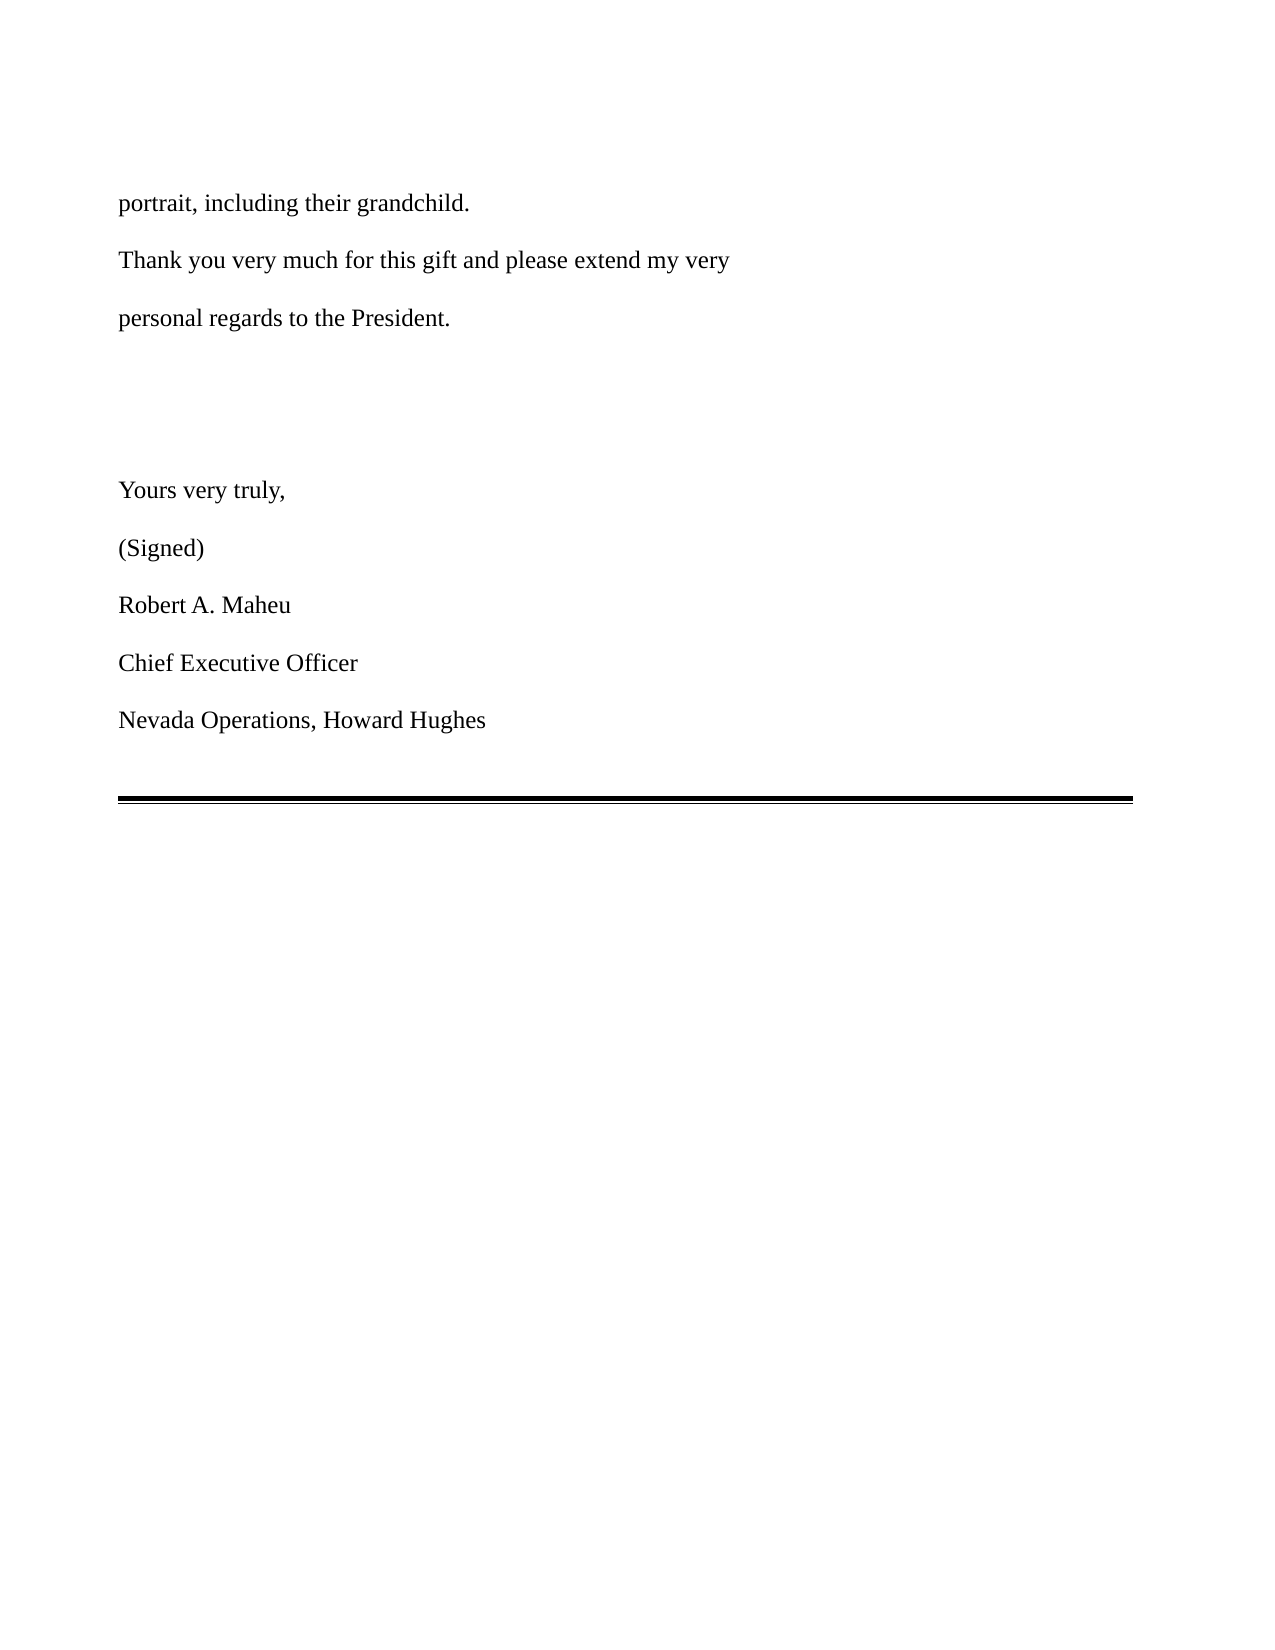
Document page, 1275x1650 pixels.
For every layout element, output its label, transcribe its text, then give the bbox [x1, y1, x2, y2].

text portrait, including their grandchild. [118, 188, 1133, 217]
text personal regards to the President. [118, 303, 1133, 332]
text Yours very truly, [118, 475, 1133, 504]
text (Signed) [118, 533, 1133, 562]
text Chief Executive Officer [118, 648, 1133, 677]
text Thank you very much for this gift and please extend my very [118, 245, 1133, 274]
text Robert A. Maheu [118, 590, 1133, 619]
text Nevada Operations, Howard Hughes [118, 705, 1133, 734]
